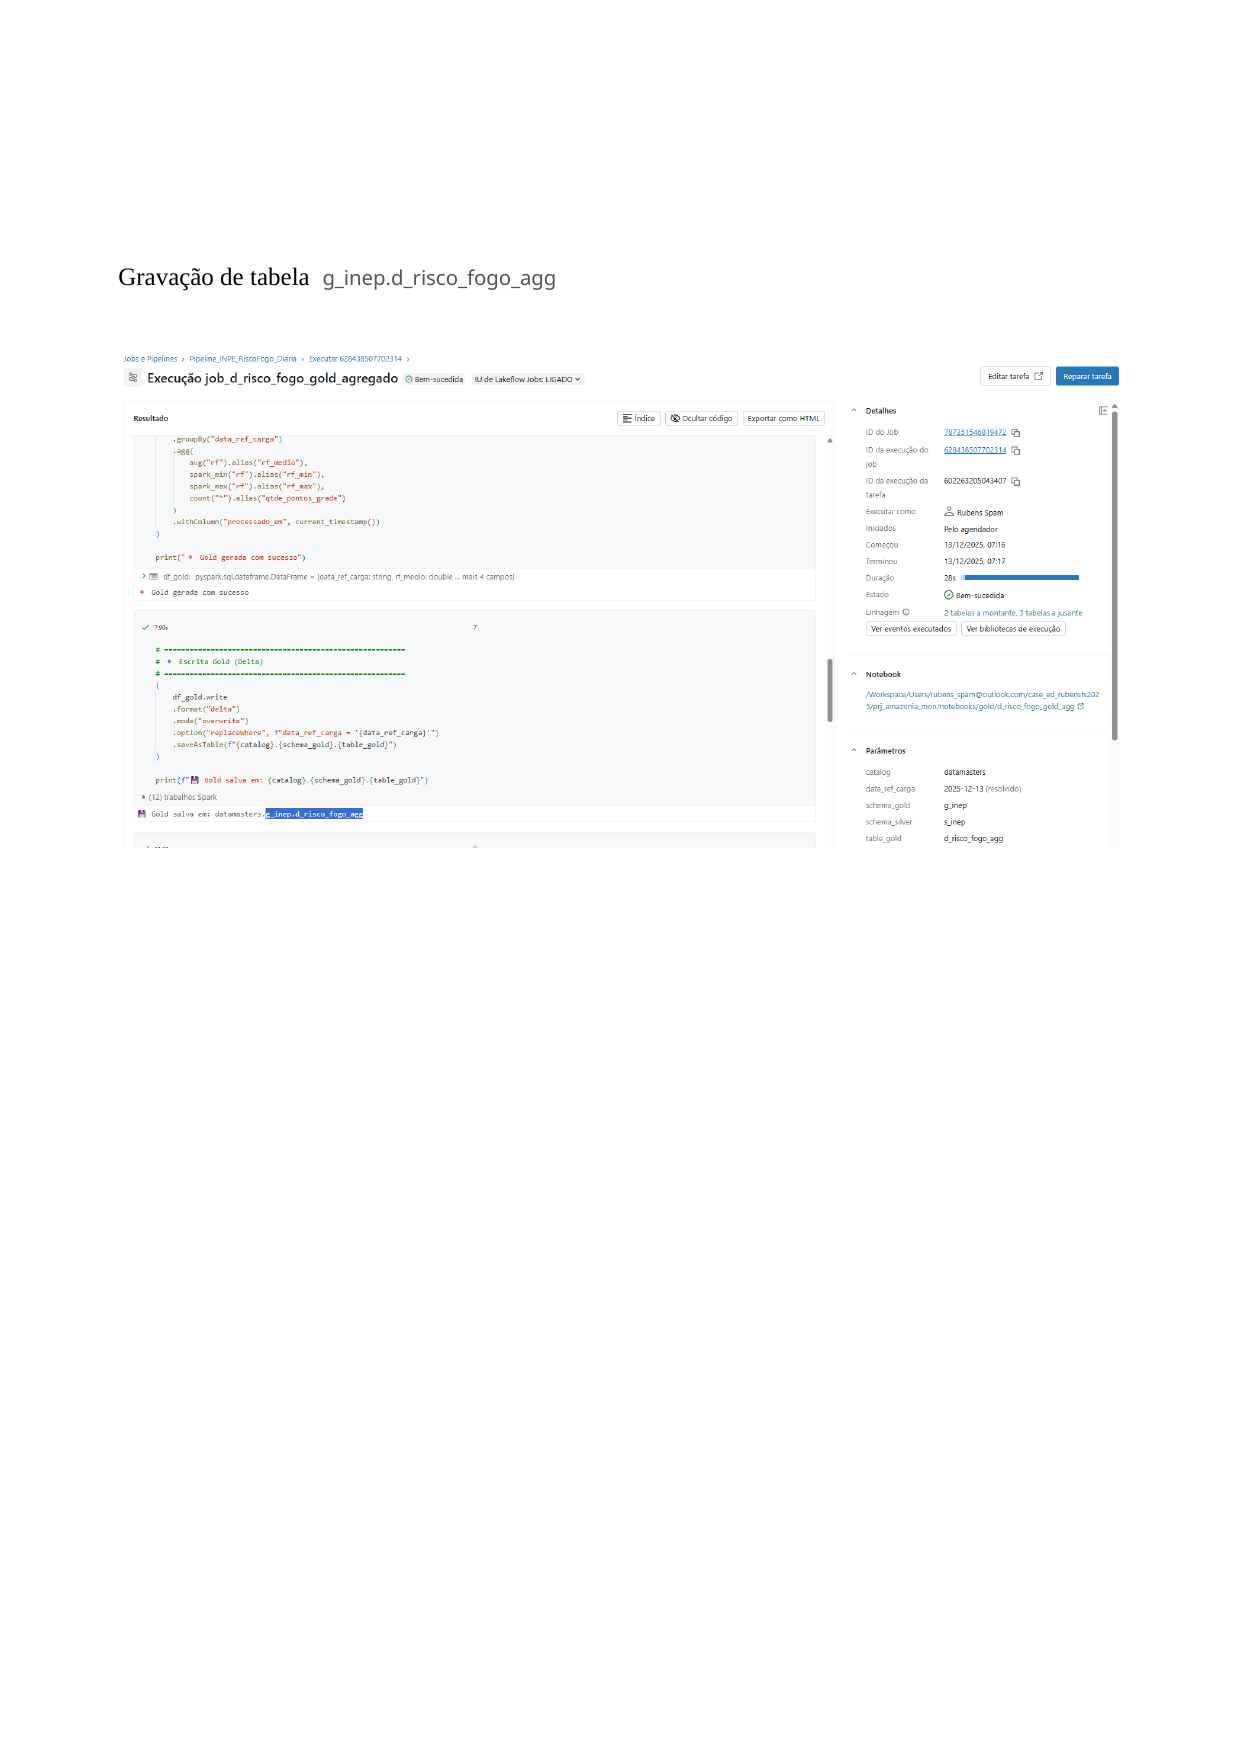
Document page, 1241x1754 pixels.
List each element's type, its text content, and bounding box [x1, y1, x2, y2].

text Gravação de tabela g_inep.d_risco_fogo_agg [118, 262, 1122, 291]
picture [118, 348, 1123, 848]
